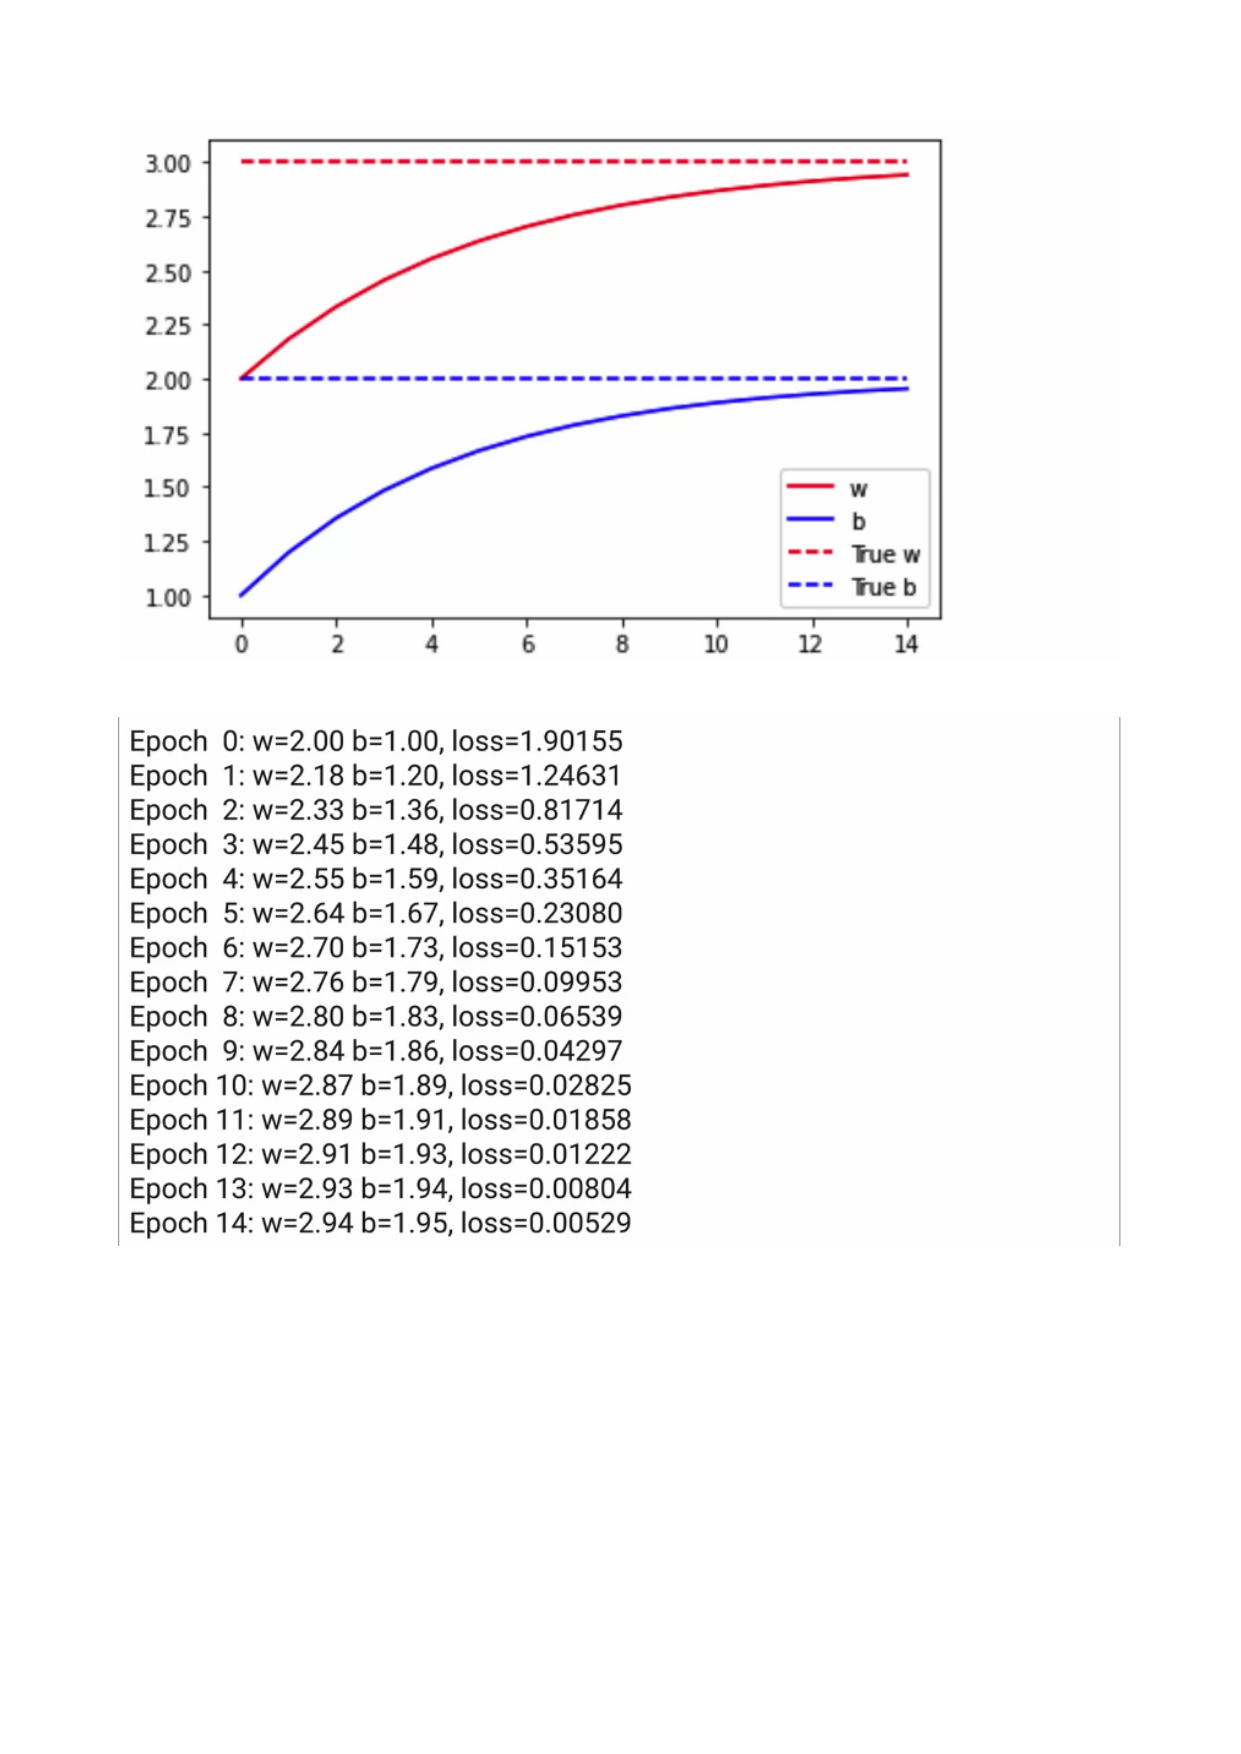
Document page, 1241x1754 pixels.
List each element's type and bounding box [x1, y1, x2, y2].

picture [118, 717, 1123, 1246]
picture [118, 118, 1123, 661]
